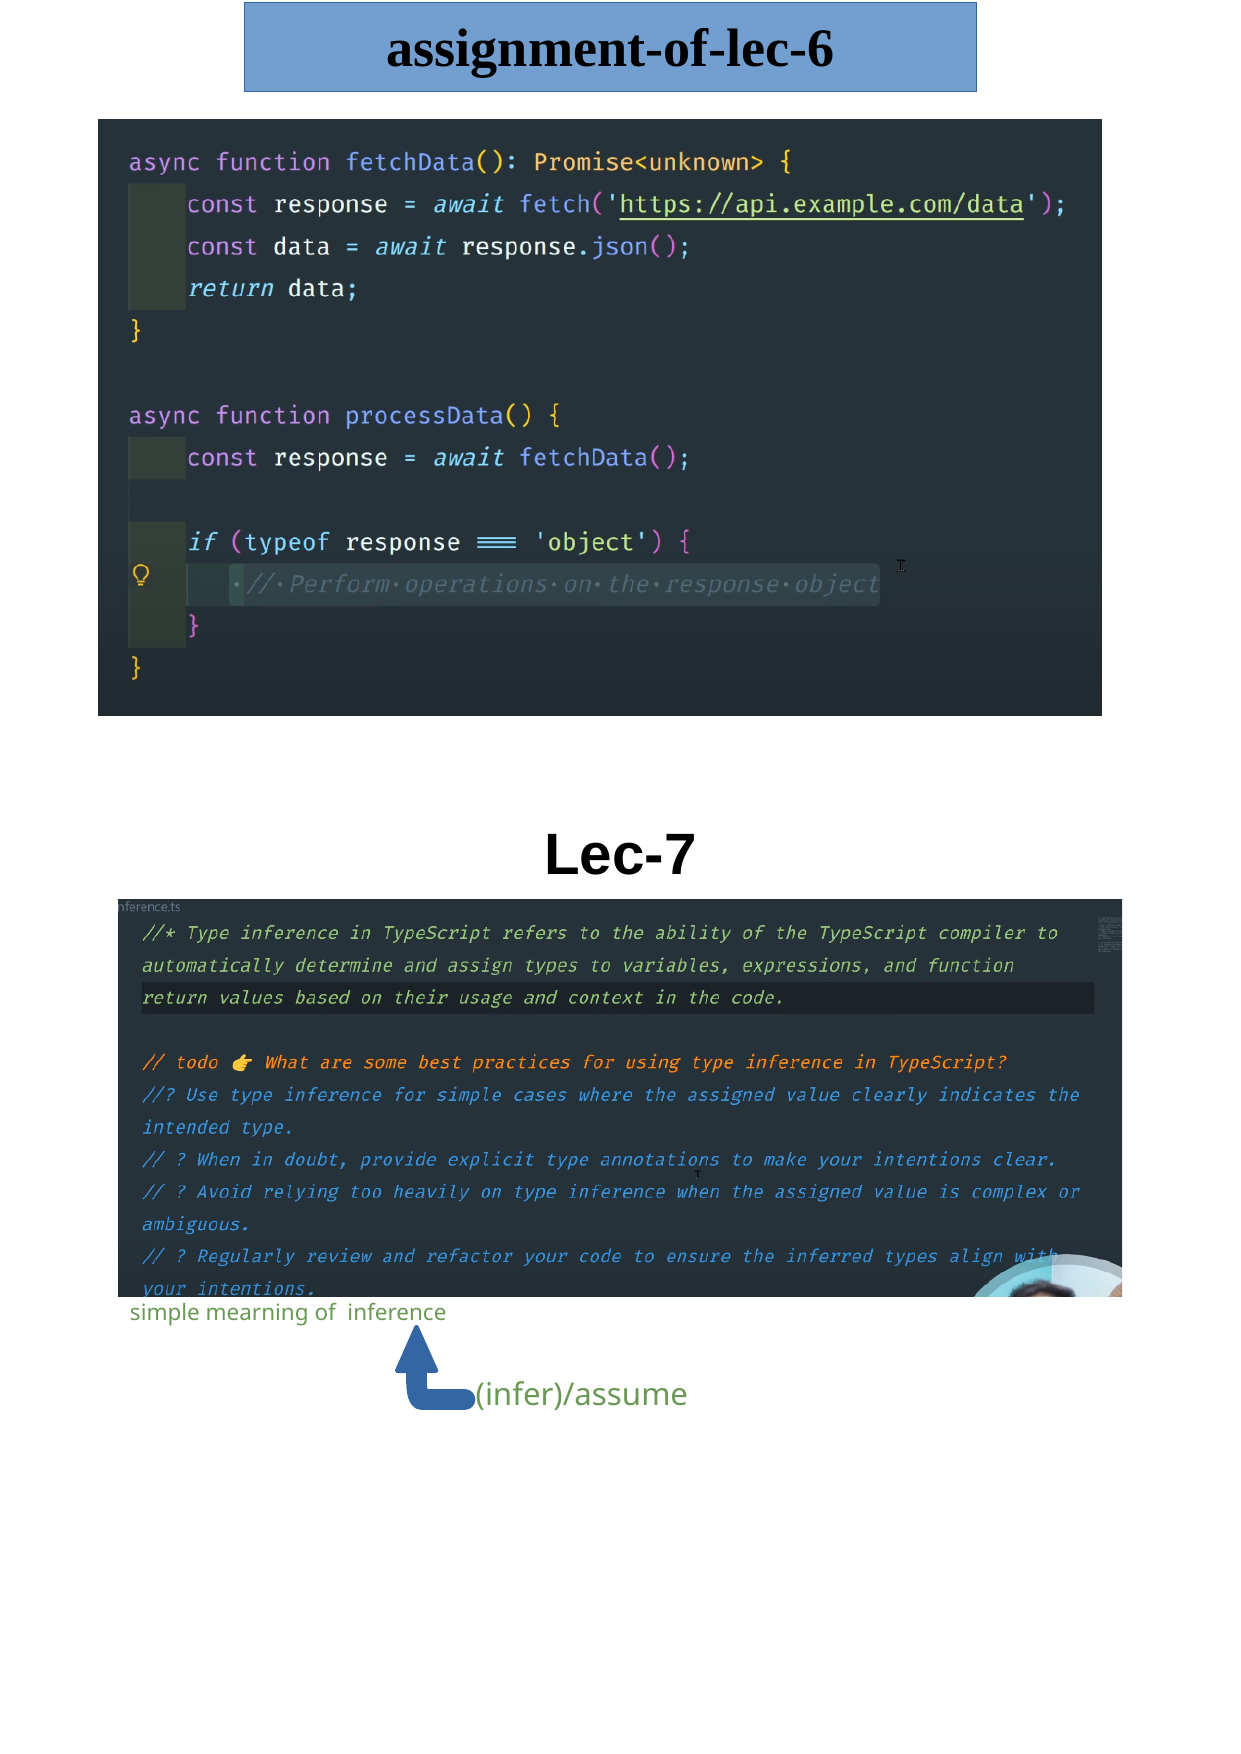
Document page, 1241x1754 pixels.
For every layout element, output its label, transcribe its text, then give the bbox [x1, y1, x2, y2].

picture [98, 119, 1102, 716]
title Lec-7 [118, 820, 1122, 887]
picture [118, 899, 1123, 1297]
text simple mearning of inference [118, 1297, 1122, 1327]
